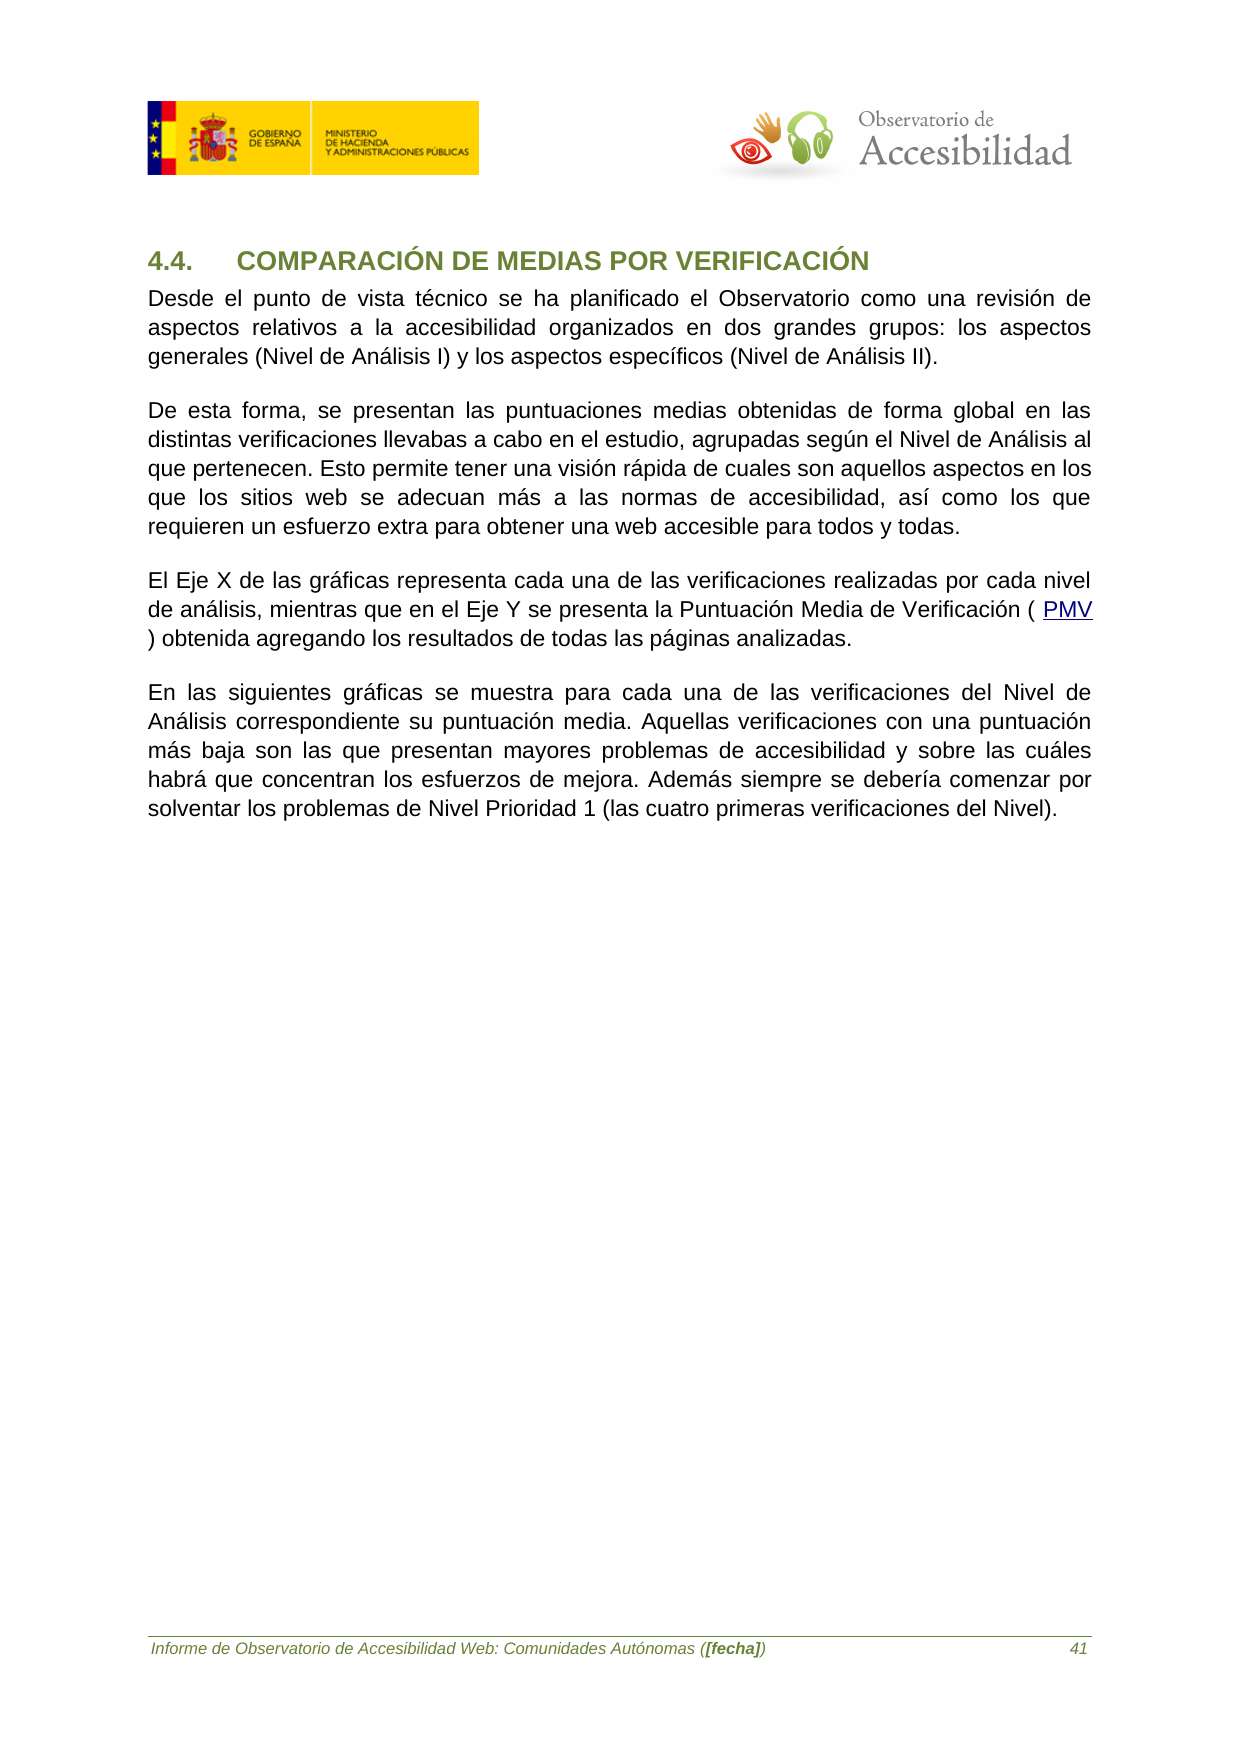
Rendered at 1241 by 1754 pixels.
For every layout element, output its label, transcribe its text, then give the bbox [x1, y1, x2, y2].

text El Eje X de las gráficas representa cada una de las verificaciones realizadas por cada nivel de análisis, mientras que en el Eje Y se presenta la Puntuación Media de Verificación ( PMV ) obtenida agregando los resultados de todas las páginas analizadas. [148, 567, 1092, 651]
text De esta forma, se presentan las puntuaciones medias obtenidas de forma global en las distintas verificaciones llevabas a cabo en el estudio, agrupadas según el Nivel de Análisis al que pertenecen. Esto permite tener una visión rápida de cuales son aquellos aspectos en los que los sitios web se adecuan más a las normas de accesibilidad, así como los que requieren un esfuerzo extra para obtener una web accesible para todos y todas. [148, 397, 1092, 539]
picture [710, 102, 1086, 185]
picture [147, 101, 479, 175]
text En las siguientes gráficas se muestra para cada una de las verificaciones del Nivel de Análisis correspondiente su puntuación media. Aquellas verificaciones con una puntuación más baja son las que presentan mayores problemas de accesibilidad y sobre las cuáles habrá que concentran los esfuerzos de mejora. Además siempre se debería comenzar por solventar los problemas de Nivel Prioridad 1 (las cuatro primeras verificaciones del Nivel). [148, 679, 1092, 821]
text Desde el punto de vista técnico se ha planificado el Observatorio como una revisión de aspectos relativos a la accesibilidad organizados en dos grandes grupos: los aspectos generales (Nivel de Análisis I) y los aspectos específicos (Nivel de Análisis II). [148, 285, 1092, 369]
subtitle Comparación de medias por verificación [148, 245, 1092, 276]
